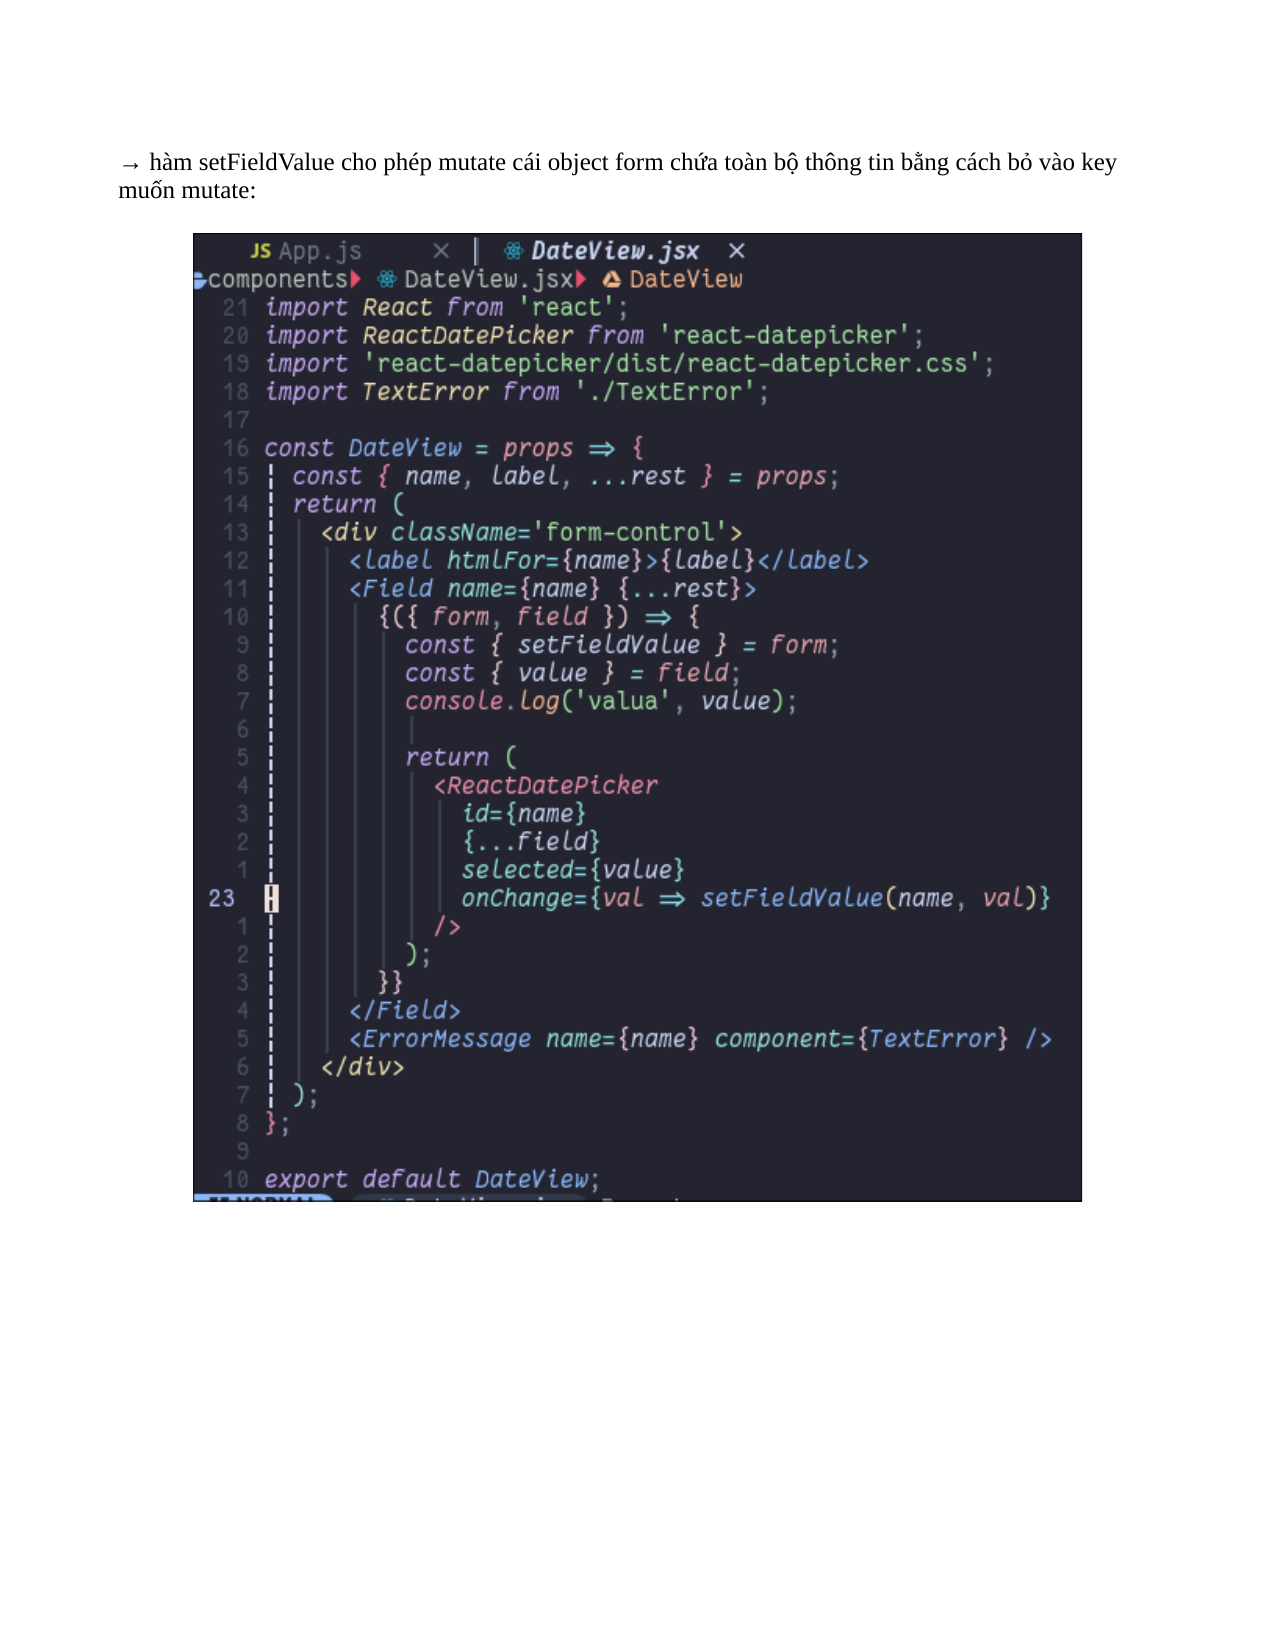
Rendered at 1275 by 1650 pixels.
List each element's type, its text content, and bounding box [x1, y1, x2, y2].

text → hàm setFieldValue cho phép mutate cái object form chứa toàn bộ thông tin bằng cách bỏ vào key muốn mutate: [118, 147, 1157, 204]
picture [193, 233, 1083, 1202]
